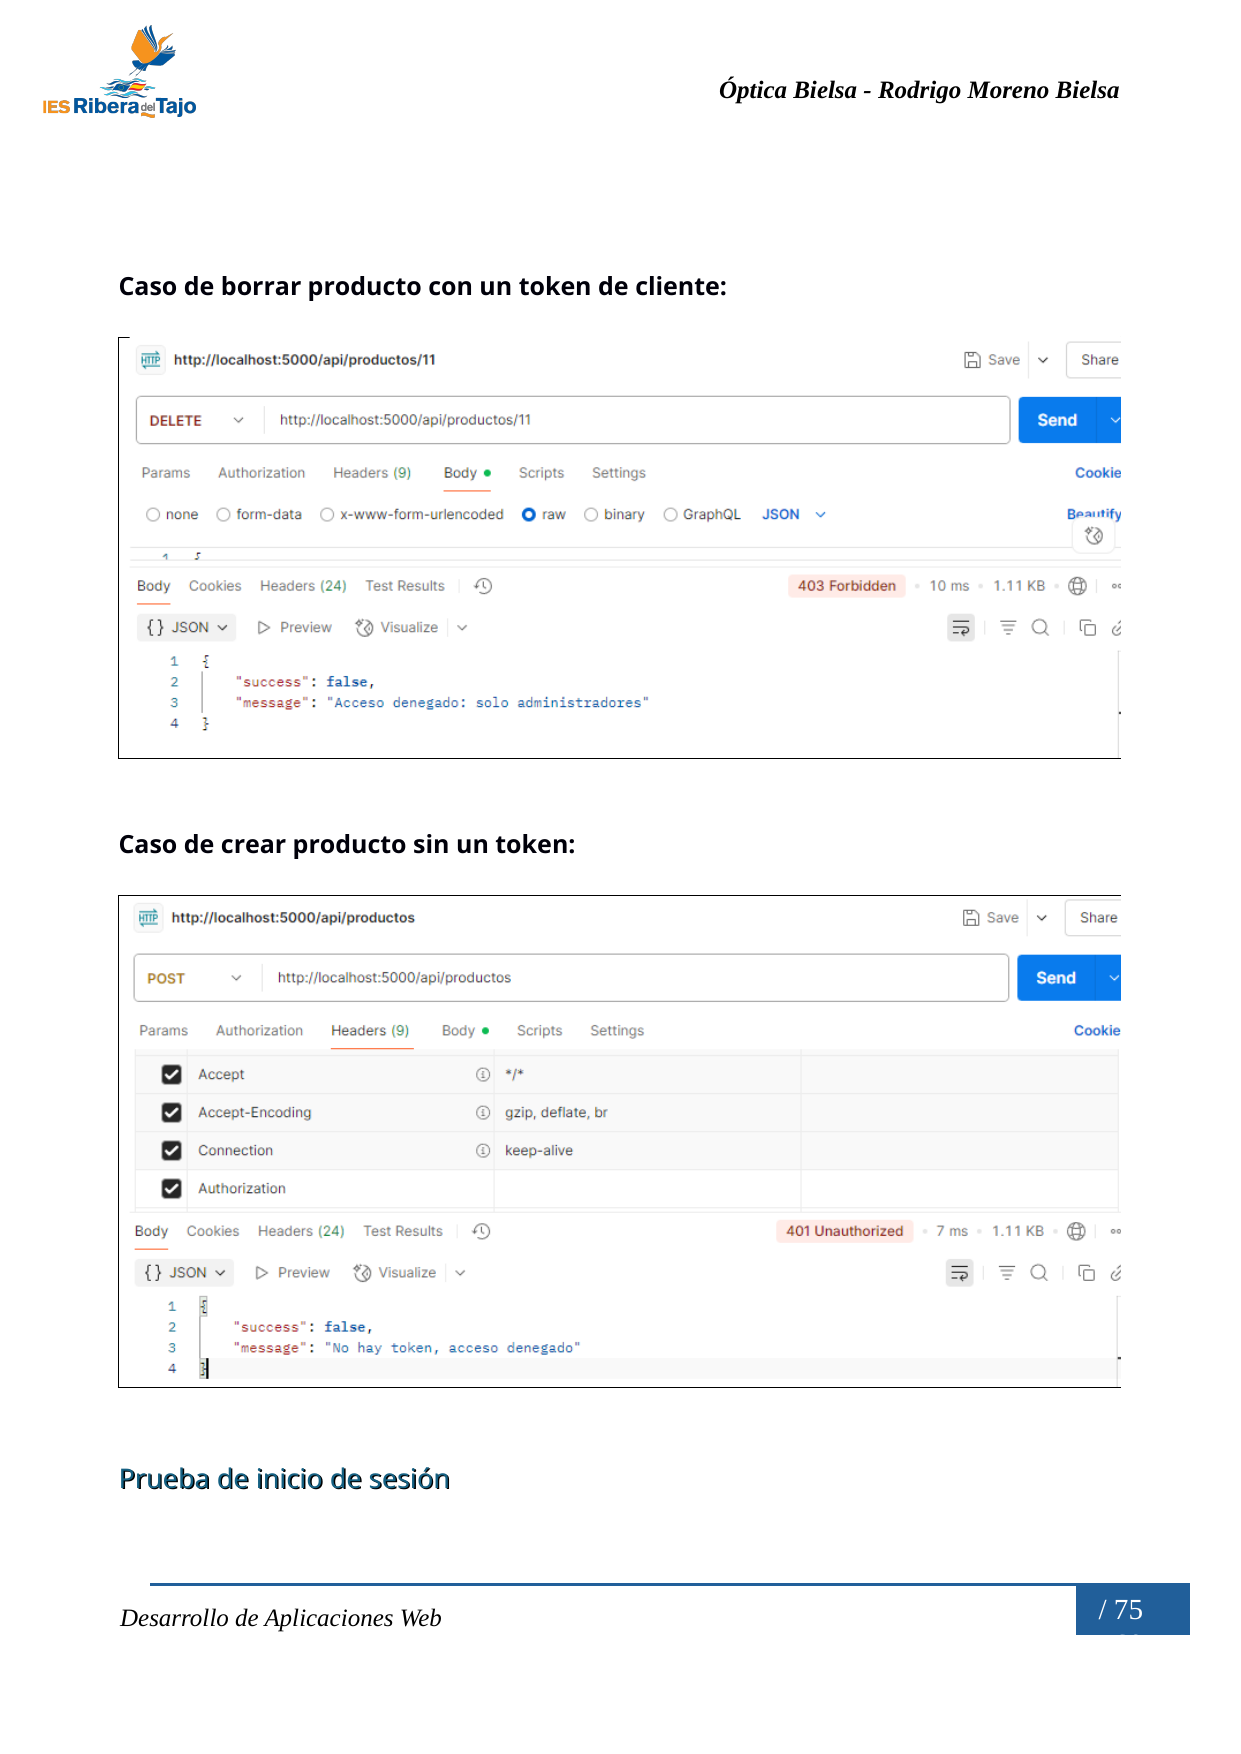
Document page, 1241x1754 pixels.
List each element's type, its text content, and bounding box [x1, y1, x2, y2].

table_header [119, 896, 129, 1387]
text Caso de crear producto sin un token: [118, 827, 1122, 861]
table_header [119, 338, 129, 758]
text Prueba de inicio de sesión [118, 1459, 1122, 1496]
text Caso de borrar producto con un token de cliente: [118, 269, 1122, 303]
